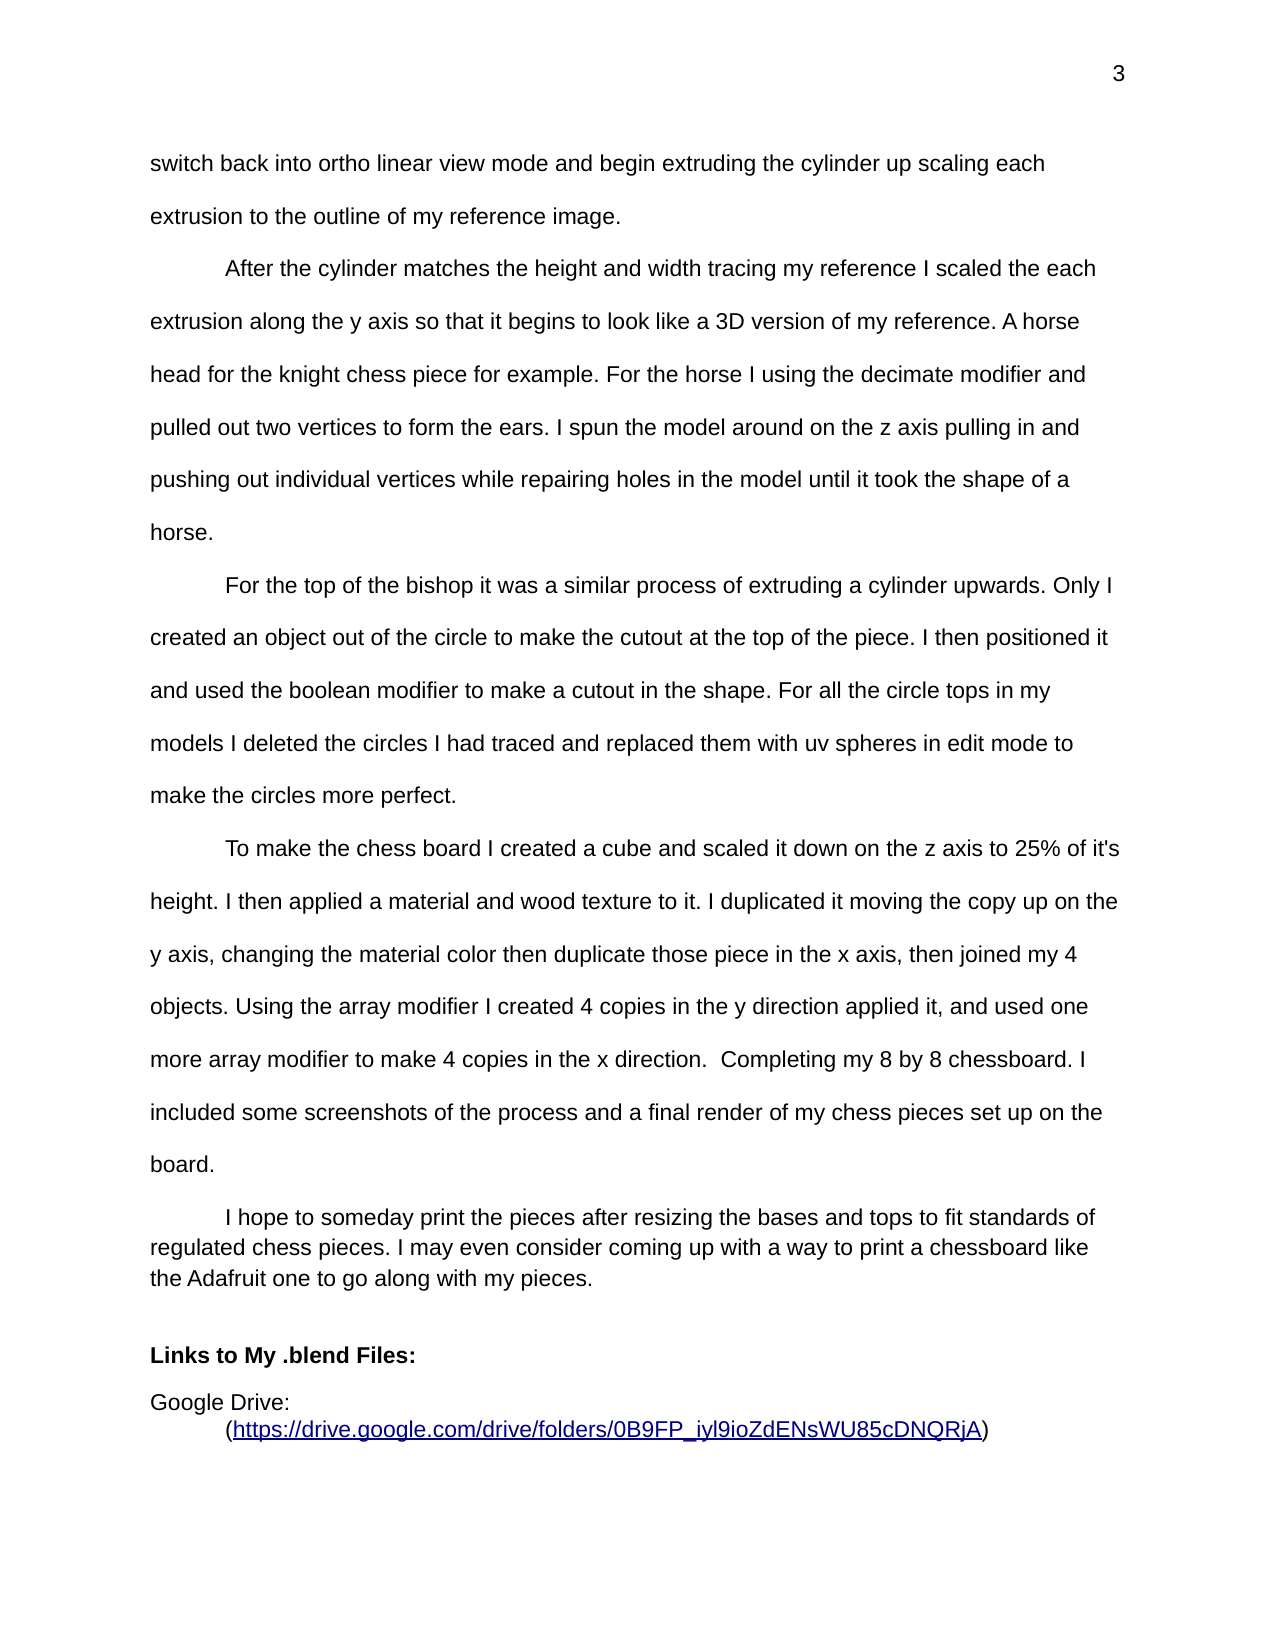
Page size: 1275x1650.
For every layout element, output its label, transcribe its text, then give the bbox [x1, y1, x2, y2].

text To make the chess board I created a cube and scaled it down on the z axis to 25% of it's height. I then applied a material and wood texture to it. I duplicated it moving the copy up on the y axis, changing the material color then duplicate those piece in the x axis, then joined my 4 objects. Using the array modifier I created 4 copies in the y direction applied it, and used one more array modifier to make 4 copies in the x direction. Completing my 8 by 8 chessboard. I included some screenshots of the process and a final render of my chess pieces set up on the board. [150, 835, 1125, 1178]
text Links to My .blend Files: [150, 1342, 1125, 1368]
text After the cylinder matches the height and width tracing my reference I scaled the each extrusion along the y axis so that it begins to look like a 3D version of my reference. A horse head for the knight chess piece for example. For the horse I using the decimate modifier and pulled out two vertices to form the ears. I spun the model around on the z axis pulling in and pushing out individual vertices while repairing holes in the model until it took the shape of a horse. [150, 255, 1125, 545]
text I hope to someday print the pieces after resizing the bases and tops to fit standards of regulated chess pieces. I may even consider coming up with a way to print a chessboard like the Adafruit one to go along with my pieces. [150, 1204, 1125, 1291]
text For the top of the bishop it was a similar process of extruding a cylinder upwards. Only I created an object out of the circle to make the cutout at the top of the piece. I then positioned it and used the boolean modifier to make a cutout in the shape. For all the circle tops in my models I deleted the circles I had traced and replaced them with uv spheres in edit mode to make the circles more perfect. [150, 572, 1125, 809]
text switch back into ortho linear view mode and begin extruding the cylinder up scaling each extrusion to the outline of my reference image. [150, 150, 1125, 229]
text Google Drive: (https://drive.google.com/drive/folders/0B9FP_iyl9ioZdENsWU85cDNQRjA) [150, 1389, 1125, 1442]
